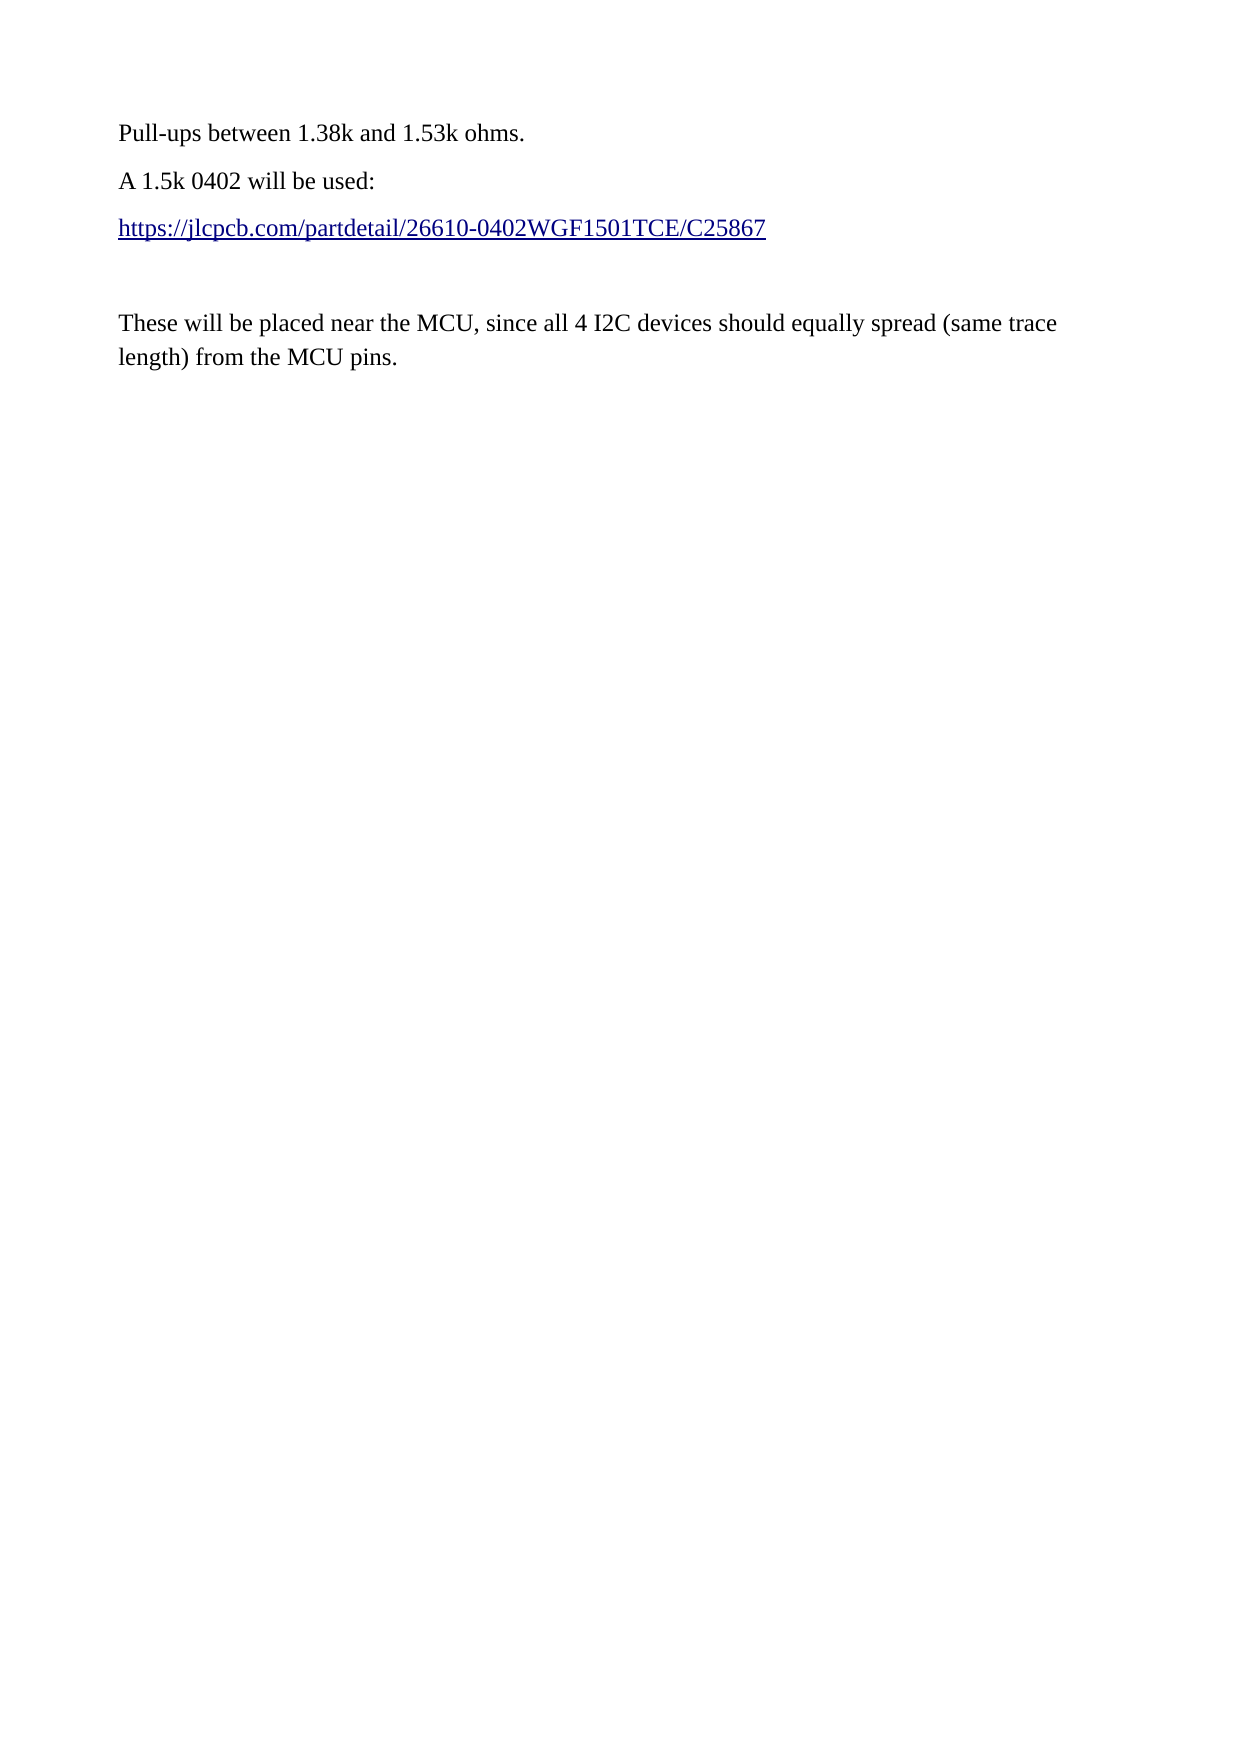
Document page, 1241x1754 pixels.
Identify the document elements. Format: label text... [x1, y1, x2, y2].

text A 1.5k 0402 will be used: [118, 166, 1122, 194]
text https://jlcpcb.com/partdetail/26610-0402WGF1501TCE/C25867 [118, 213, 1122, 242]
text These will be placed near the MCU, since all 4 I2C devices should equally spread (same trace length) from the MCU pins. [118, 308, 1122, 370]
text Pull-ups between 1.38k and 1.53k ohms. [118, 118, 1122, 147]
